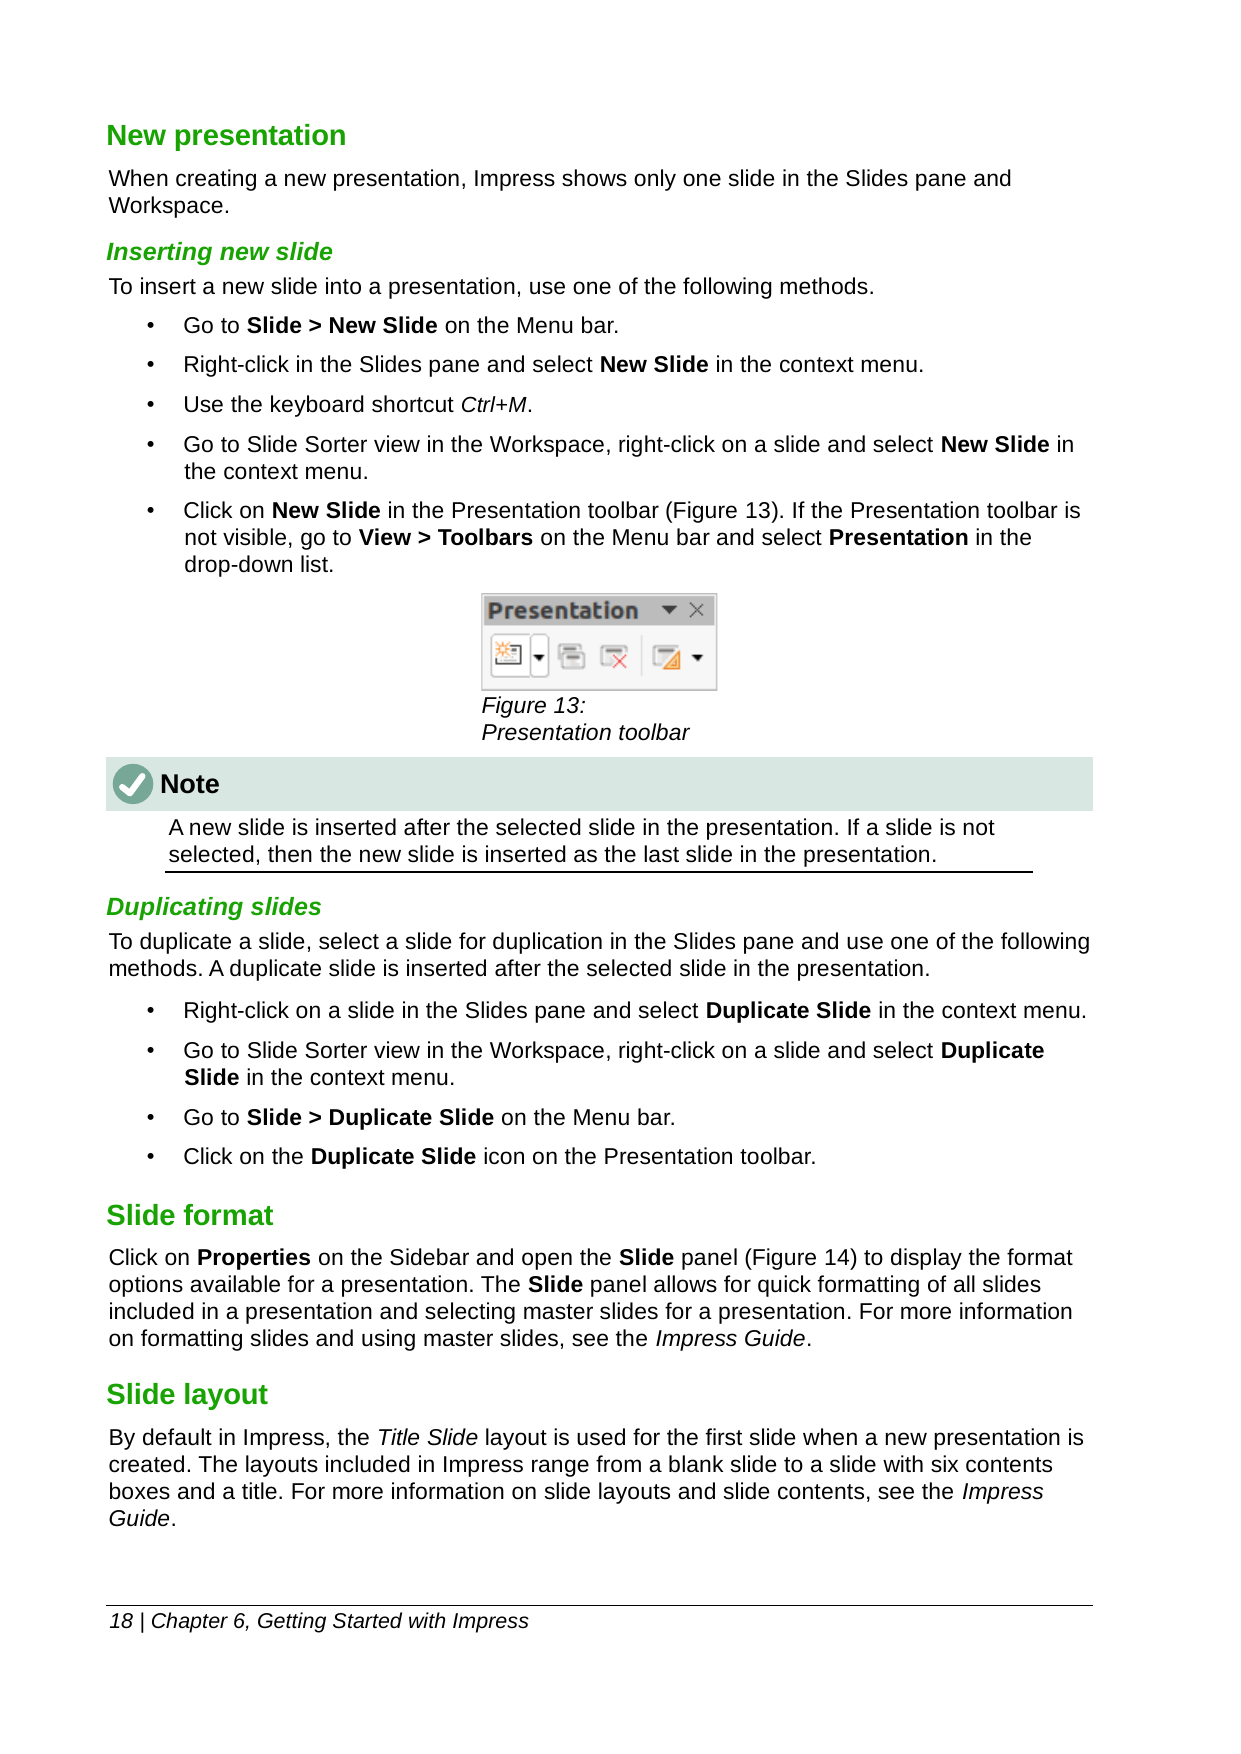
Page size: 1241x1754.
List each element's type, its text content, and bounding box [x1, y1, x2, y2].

text Click on Properties on the Sidebar and open the Slide panel (Figure 14) to display the format options available for a presentation. The Slide panel allows for quick formatting of all slides included in a presentation and selecting master slides for a presentation. For more information on formatting slides and using master slides, see the Impress Guide. [108, 1243, 1093, 1352]
list Go to Slide Sorter view in the Workspace, right-click on a slide and select Duplicate Slide in the context menu. [144, 1033, 1093, 1090]
subtitle Slide format [106, 1197, 1093, 1231]
list Go to Slide > Duplicate Slide on the Menu bar. [144, 1100, 1093, 1130]
subtitle Inserting new slide [106, 237, 1093, 266]
list Go to Slide > New Slide on the Menu bar. [144, 308, 1093, 338]
list Click on the Duplicate Slide icon on the Presentation toolbar. [144, 1139, 1093, 1172]
picture [481, 593, 718, 691]
list Use the keyboard shortcut Ctrl+M. [144, 387, 1093, 417]
subtitle Duplicating slides [106, 892, 1093, 921]
list Right-click in the Slides pane and select New Slide in the context menu. [144, 348, 1093, 378]
subtitle Slide layout [106, 1377, 1093, 1410]
list Go to Slide Sorter view in the Workspace, right-click on a slide and select New Slide in the context menu. [144, 427, 1093, 484]
subtitle New presentation [106, 118, 1093, 152]
list To insert a new slide into a presentation, use one of the following methods. [108, 272, 1093, 299]
text A new slide is inserted after the selected slide in the presentation. If a slide is not selected, then the new slide is inserted as the last slide in the presentation. [165, 811, 1033, 871]
subtitle Note [106, 757, 1093, 811]
text By default in Impress, the Title Slide layout is used for the first slide when a new presentation is created. The layouts included in Impress range from a blank slide to a slide with six contents boxes and a title. For more information on slide layouts and slide contents, see the Impress Guide. [108, 1423, 1093, 1531]
list Right-click on a slide in the Slides pane and select Duplicate Slide in the context menu. [144, 994, 1093, 1024]
text Figure 13: Presentation toolbar [481, 691, 718, 745]
text When creating a new presentation, Impress shows only one slide in the Slides pane and Workspace. [108, 164, 1093, 218]
list Click on New Slide in the Presentation toolbar (Figure 13). If the Presentation toolbar is not visible, go to View > Toolbars on the Menu bar and select Presentation in the drop‑down list. [144, 494, 1093, 581]
text To duplicate a slide, select a slide for duplication in the Slides pane and use one of the following methods. A duplicate slide is inserted after the selected slide in the presentation. [108, 927, 1093, 981]
